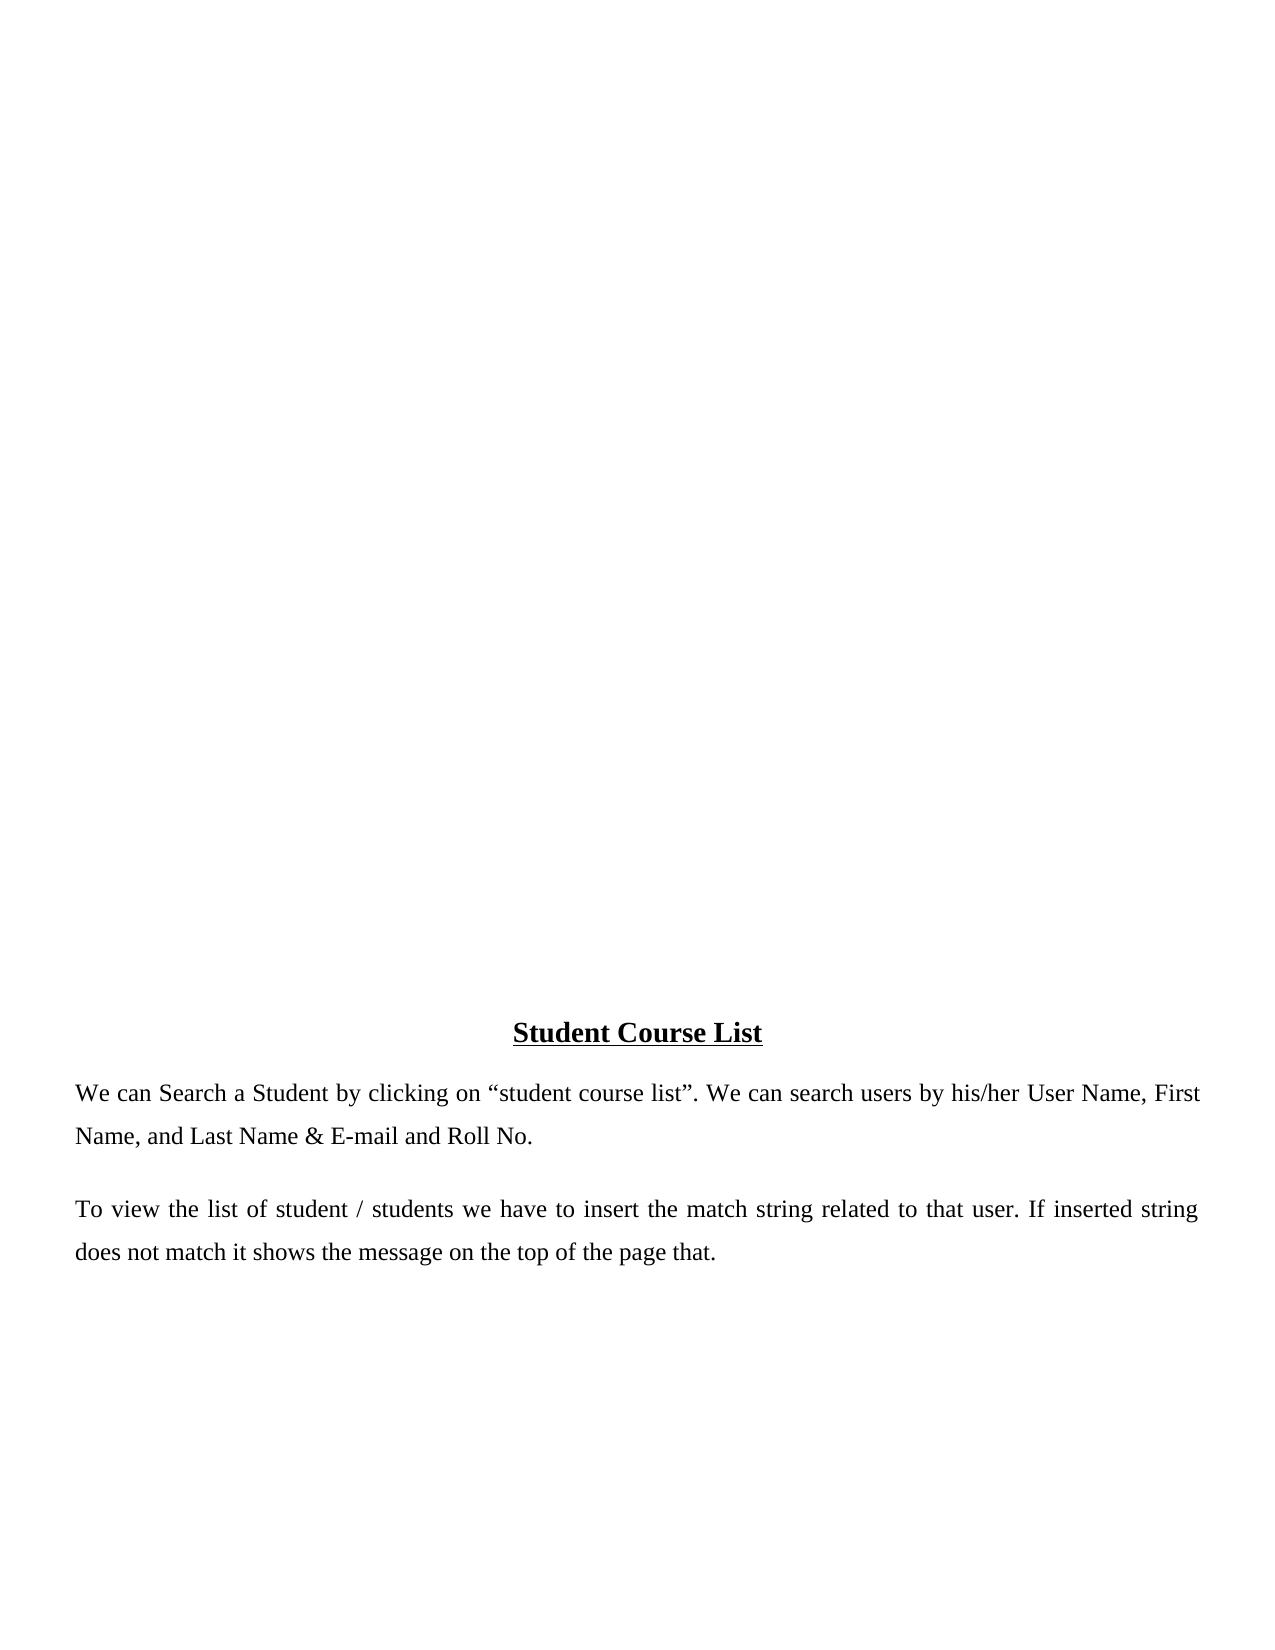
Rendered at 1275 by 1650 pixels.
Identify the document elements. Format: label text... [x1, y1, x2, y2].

text We can Search a Student by clicking on “student course list”. We can search users by his/her User Name, First Name, and Last Name & E-mail and Roll No. [75, 1078, 1200, 1150]
text Student Course List [75, 1016, 1200, 1049]
text To view the list of student / students we have to insert the match string related to that user. If inserted string does not match it shows the message on the top of the page that. [75, 1194, 1200, 1266]
